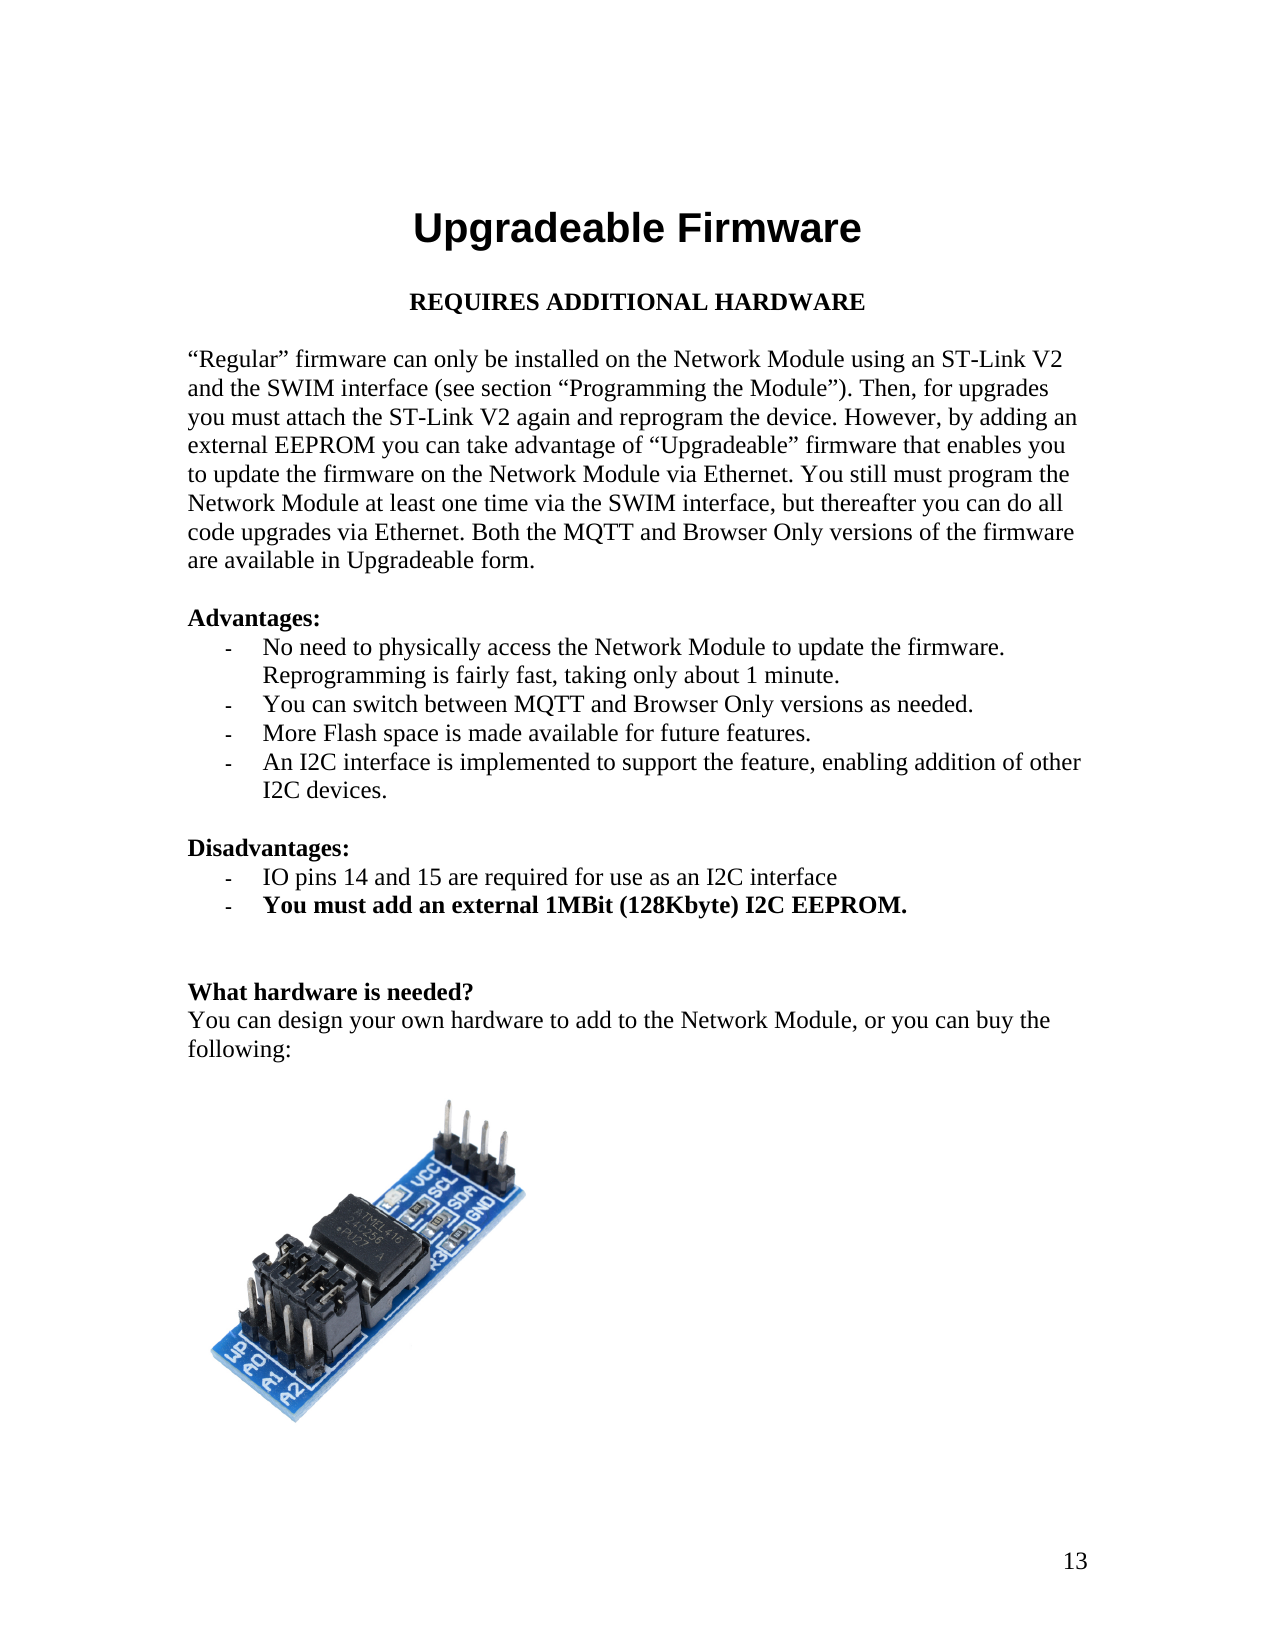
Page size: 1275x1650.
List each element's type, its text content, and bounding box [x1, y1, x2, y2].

text What hardware is needed? [187, 977, 1087, 1005]
list You must add an external 1MBit (128Kbyte) I2C EEPROM. [225, 890, 1087, 919]
text Disadvantages: [187, 833, 1087, 862]
list You can switch between MQTT and Browser Only versions as needed. [225, 689, 1087, 718]
subtitle Upgradeable Firmware [187, 204, 1087, 252]
text “Regular” firmware can only be installed on the Network Module using an ST-Link V2 and the SWIM interface (see section “Programming the Module”). Then, for upgrades you must attach the ST-Link V2 again and reprogram the device. However, by adding an external EEPROM you can take advantage of “Upgradeable” firmware that enables you to update the firmware on the Network Module via Ethernet. You still must program the Network Module at least one time via the SWIM interface, but thereafter you can do all code upgrades via Ethernet. Both the MQTT and Browser Only versions of the firmware are available in Upgradeable form. [187, 344, 1087, 574]
picture [187, 1091, 576, 1436]
list More Flash space is made available for future features. [225, 718, 1087, 747]
list IO pins 14 and 15 are required for use as an I2C interface [225, 862, 1087, 890]
list An I2C interface is implemented to support the feature, enabling addition of other I2C devices. [225, 747, 1087, 804]
text You can design your own hardware to add to the Network Module, or you can buy the following: [187, 1005, 1087, 1063]
text Advantages: [187, 603, 1087, 632]
list No need to physically access the Network Module to update the firmware. Reprogramming is fairly fast, taking only about 1 minute. [225, 632, 1087, 689]
text REQUIRES ADDITIONAL HARDWARE [187, 287, 1087, 315]
